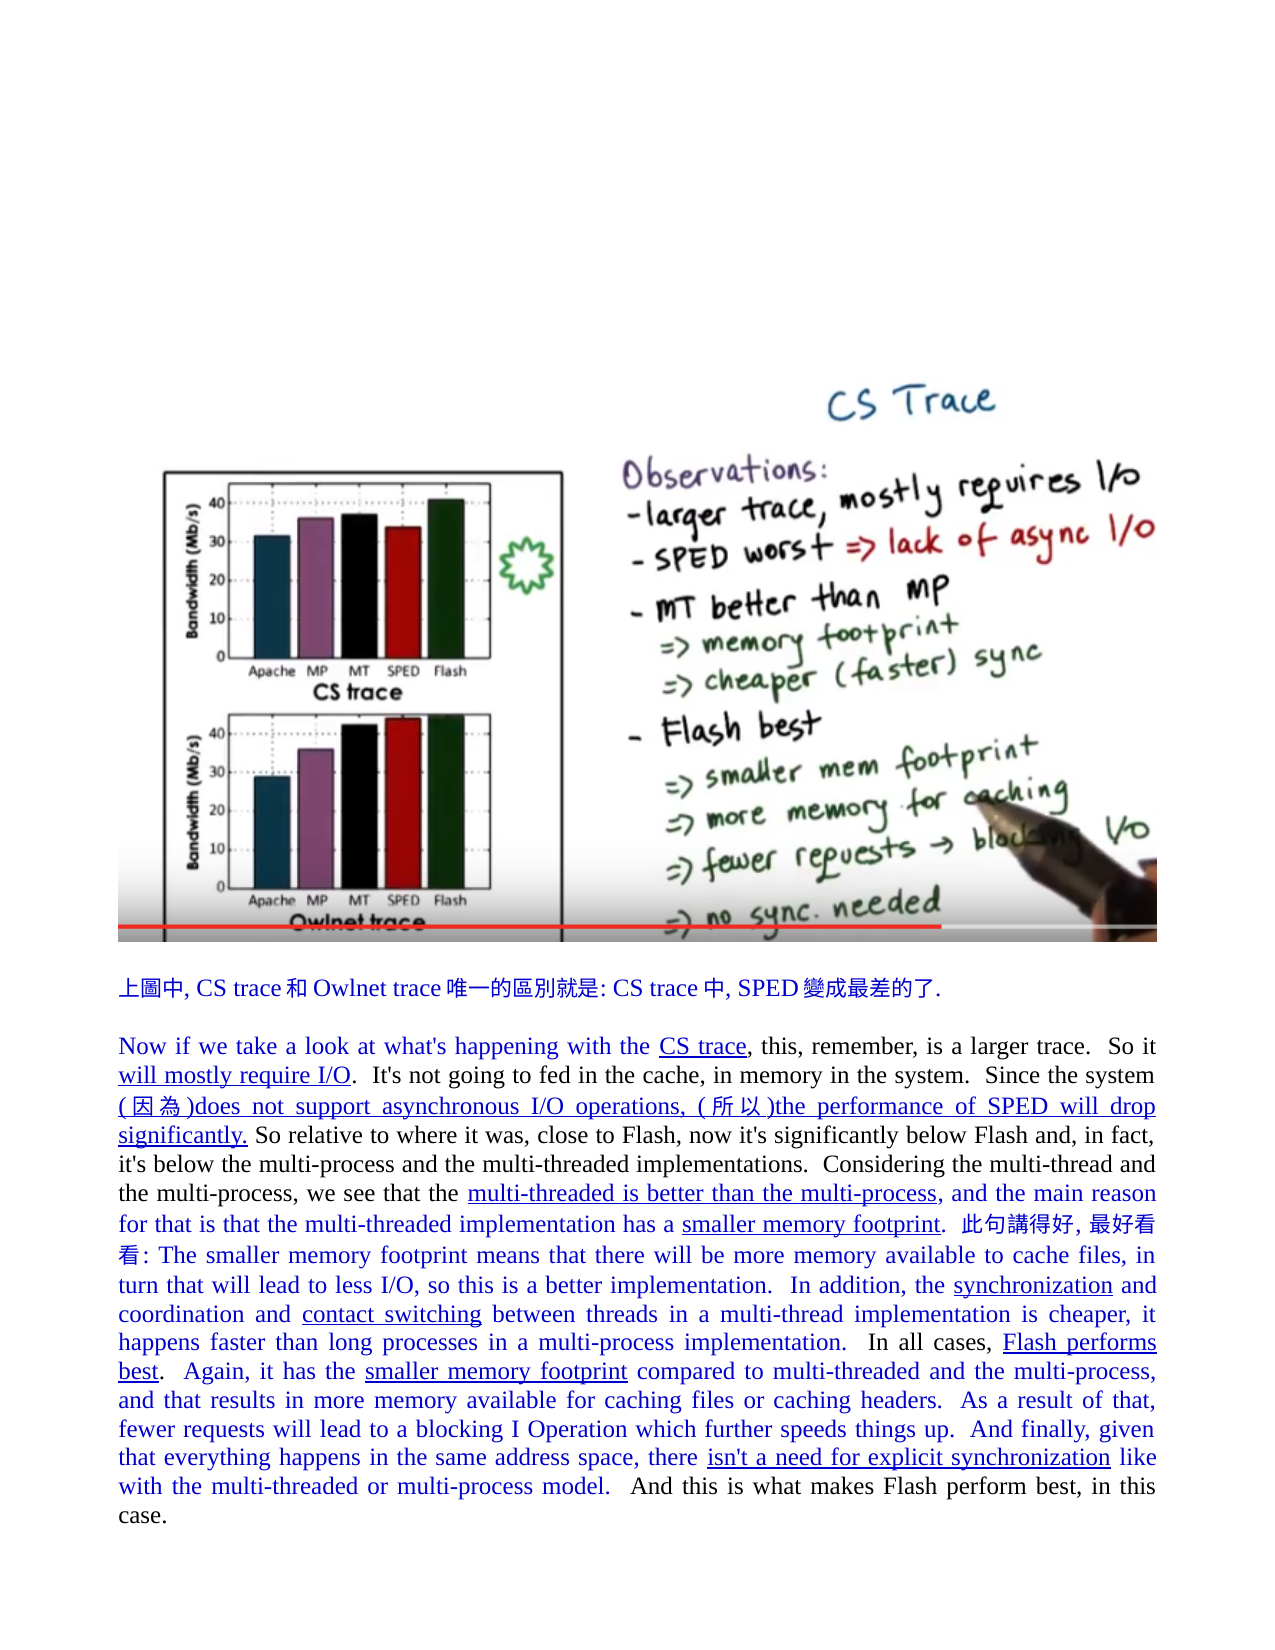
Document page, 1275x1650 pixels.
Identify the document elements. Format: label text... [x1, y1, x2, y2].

text Now if we take a look at what's happening with the CS trace, this, remember, is a larger trace. So it will mostly require I/O. It's not going to fed in the cache, in memory in the system. Since the system (因為)does not support asynchronous I/O operations, (所以)the performance of SPED will drop significantly. So relative to where it was, close to Flash, now it's significantly below Flash and, in fact, it's below the multi-process and the multi-threaded implementations. Considering the multi-thread and the multi-process, we see that the multi-threaded is better than the multi-process, and the main reason for that is that the multi-threaded implementation has a smaller memory footprint. 此句講得好, 最好看看: The smaller memory footprint means that there will be more memory available to cache files, in turn that will lead to less I/O, so this is a better implementation. In addition, the synchronization and coordination and contact switching between threads in a multi-thread implementation is cheaper, it happens faster than long processes in a multi-process implementation. In all cases, Flash performs best. Again, it has the smaller memory footprint compared to multi-threaded and the multi-process, and that results in more memory available for caching files or caching headers. As a result of that, fewer requests will lead to a blocking I Operation which further speeds things up. And finally, given that everything happens in the same address space, there isn't a need for explicit synchronization like with the multi-threaded or multi-process model. And this is what makes Flash perform best, in this case. [118, 1031, 1157, 1529]
text 上圖中, CS trace和Owlnet trace唯一的區別就是: CS trace中, SPED變成最差的了. [118, 971, 1157, 1002]
picture [118, 376, 1157, 942]
